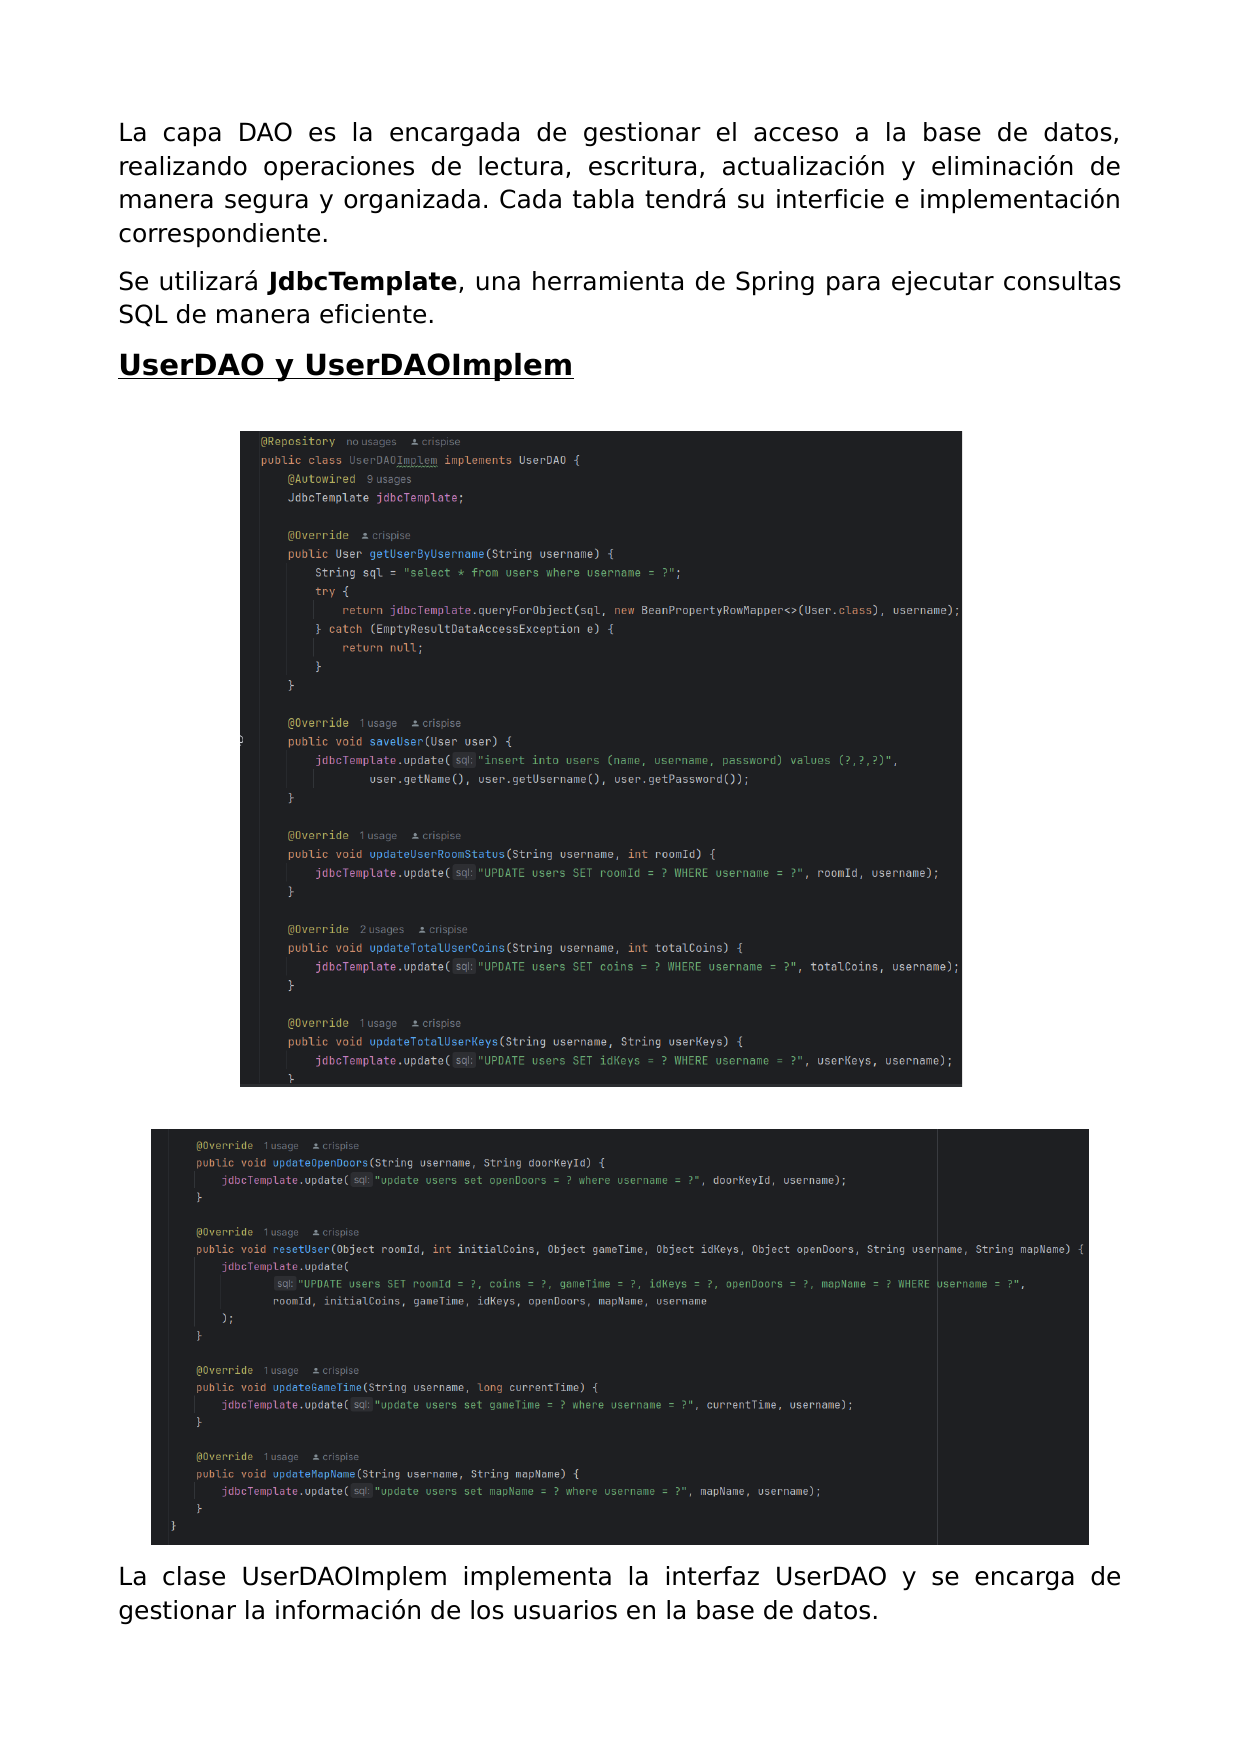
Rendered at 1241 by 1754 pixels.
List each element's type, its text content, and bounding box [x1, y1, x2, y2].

text Se utilizará JdbcTemplate, una herramienta de Spring para ejecutar consultas SQL de manera eficiente. [118, 267, 1122, 329]
text UserDAO y UserDAOImplem [118, 348, 1122, 382]
picture [240, 431, 963, 1087]
text La capa DAO es la encargada de gestionar el acceso a la base de datos, realizando operaciones de lectura, escritura, actualización y eliminación de manera segura y organizada. Cada tabla tendrá su interficie e implementación correspondiente. [118, 118, 1122, 248]
text La clase UserDAOImplem implementa la interfaz UserDAO y se encarga de gestionar la información de los usuarios en la base de datos. [118, 1562, 1122, 1625]
picture [151, 1129, 1089, 1545]
